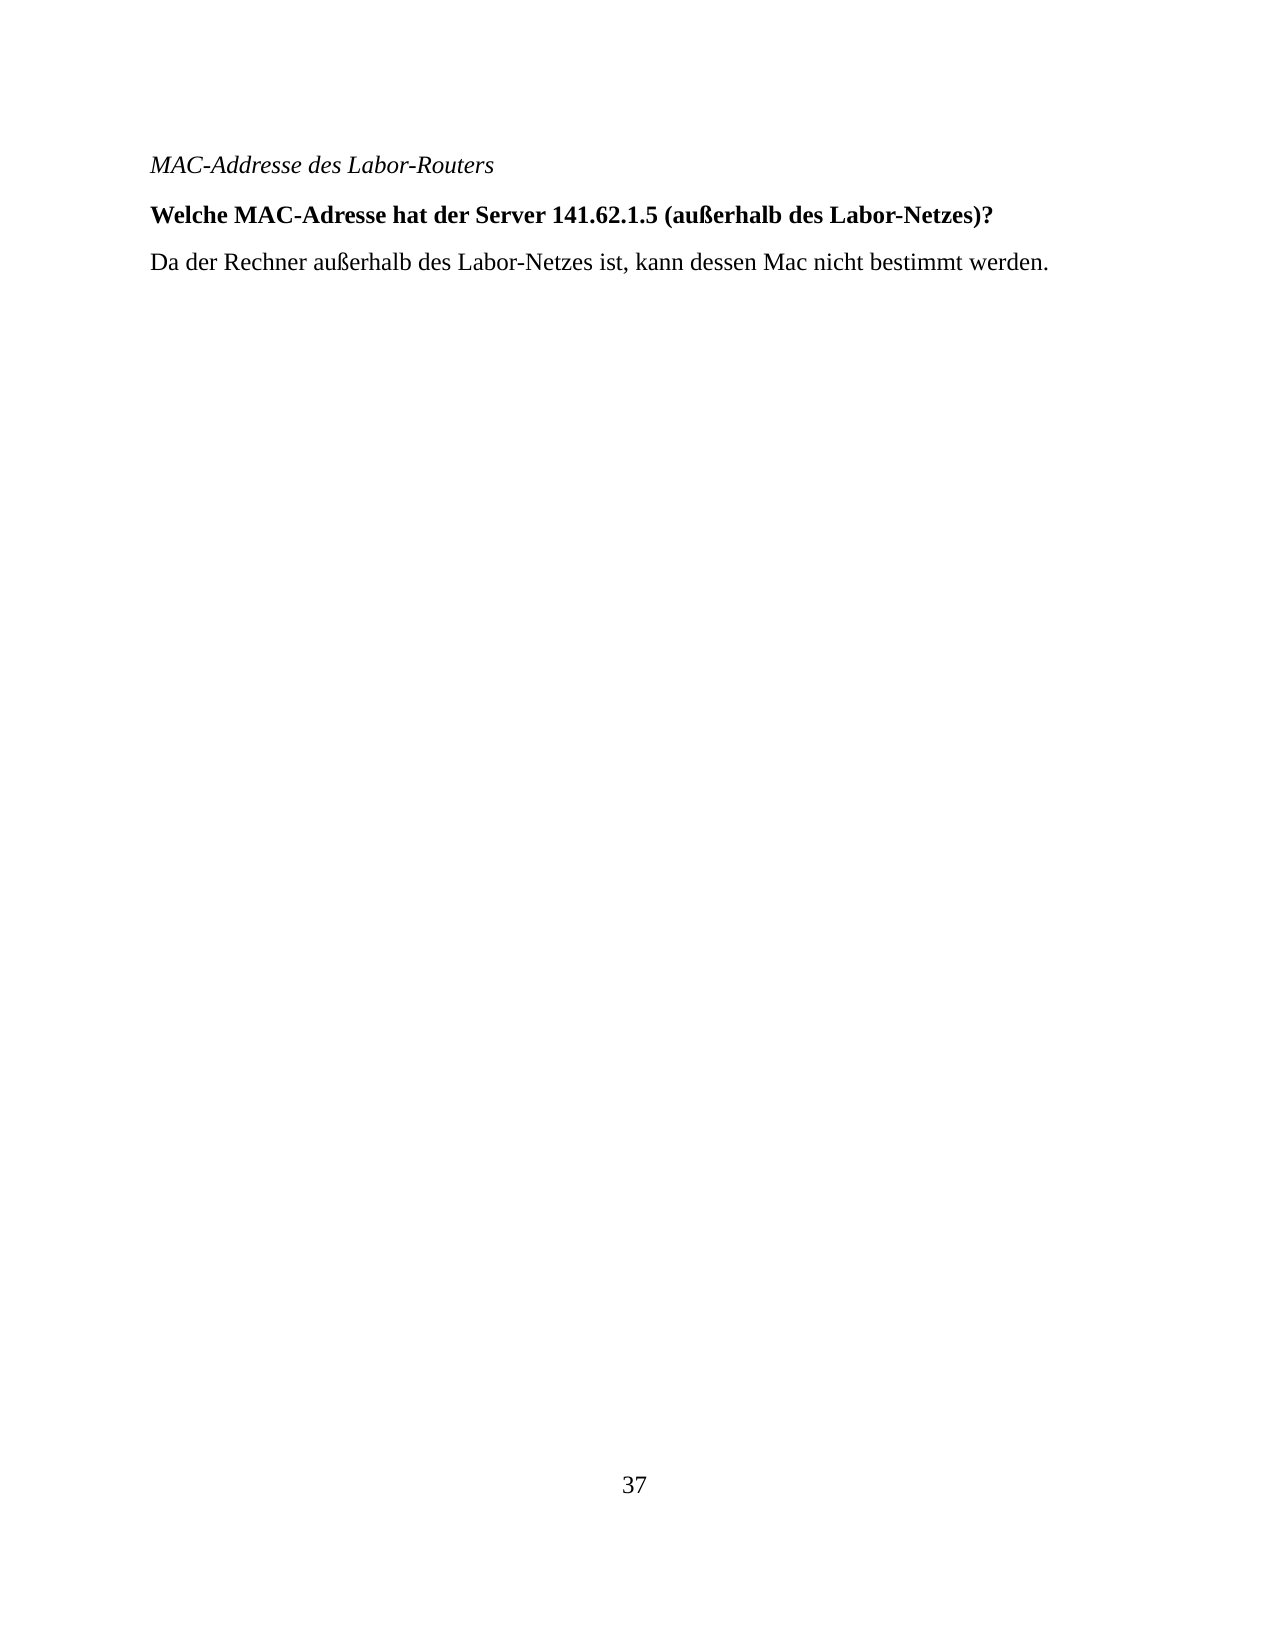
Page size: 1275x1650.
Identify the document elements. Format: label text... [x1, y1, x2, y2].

text Welche MAC-Adresse hat der Server 141.62.1.5 (außerhalb des Labor-Netzes)? [150, 200, 1125, 229]
text Da der Rechner außerhalb des Labor-Netzes ist, kann dessen Mac nicht bestimmt werden. [150, 247, 1125, 276]
text MAC-Addresse des Labor-Routers [150, 150, 1125, 179]
